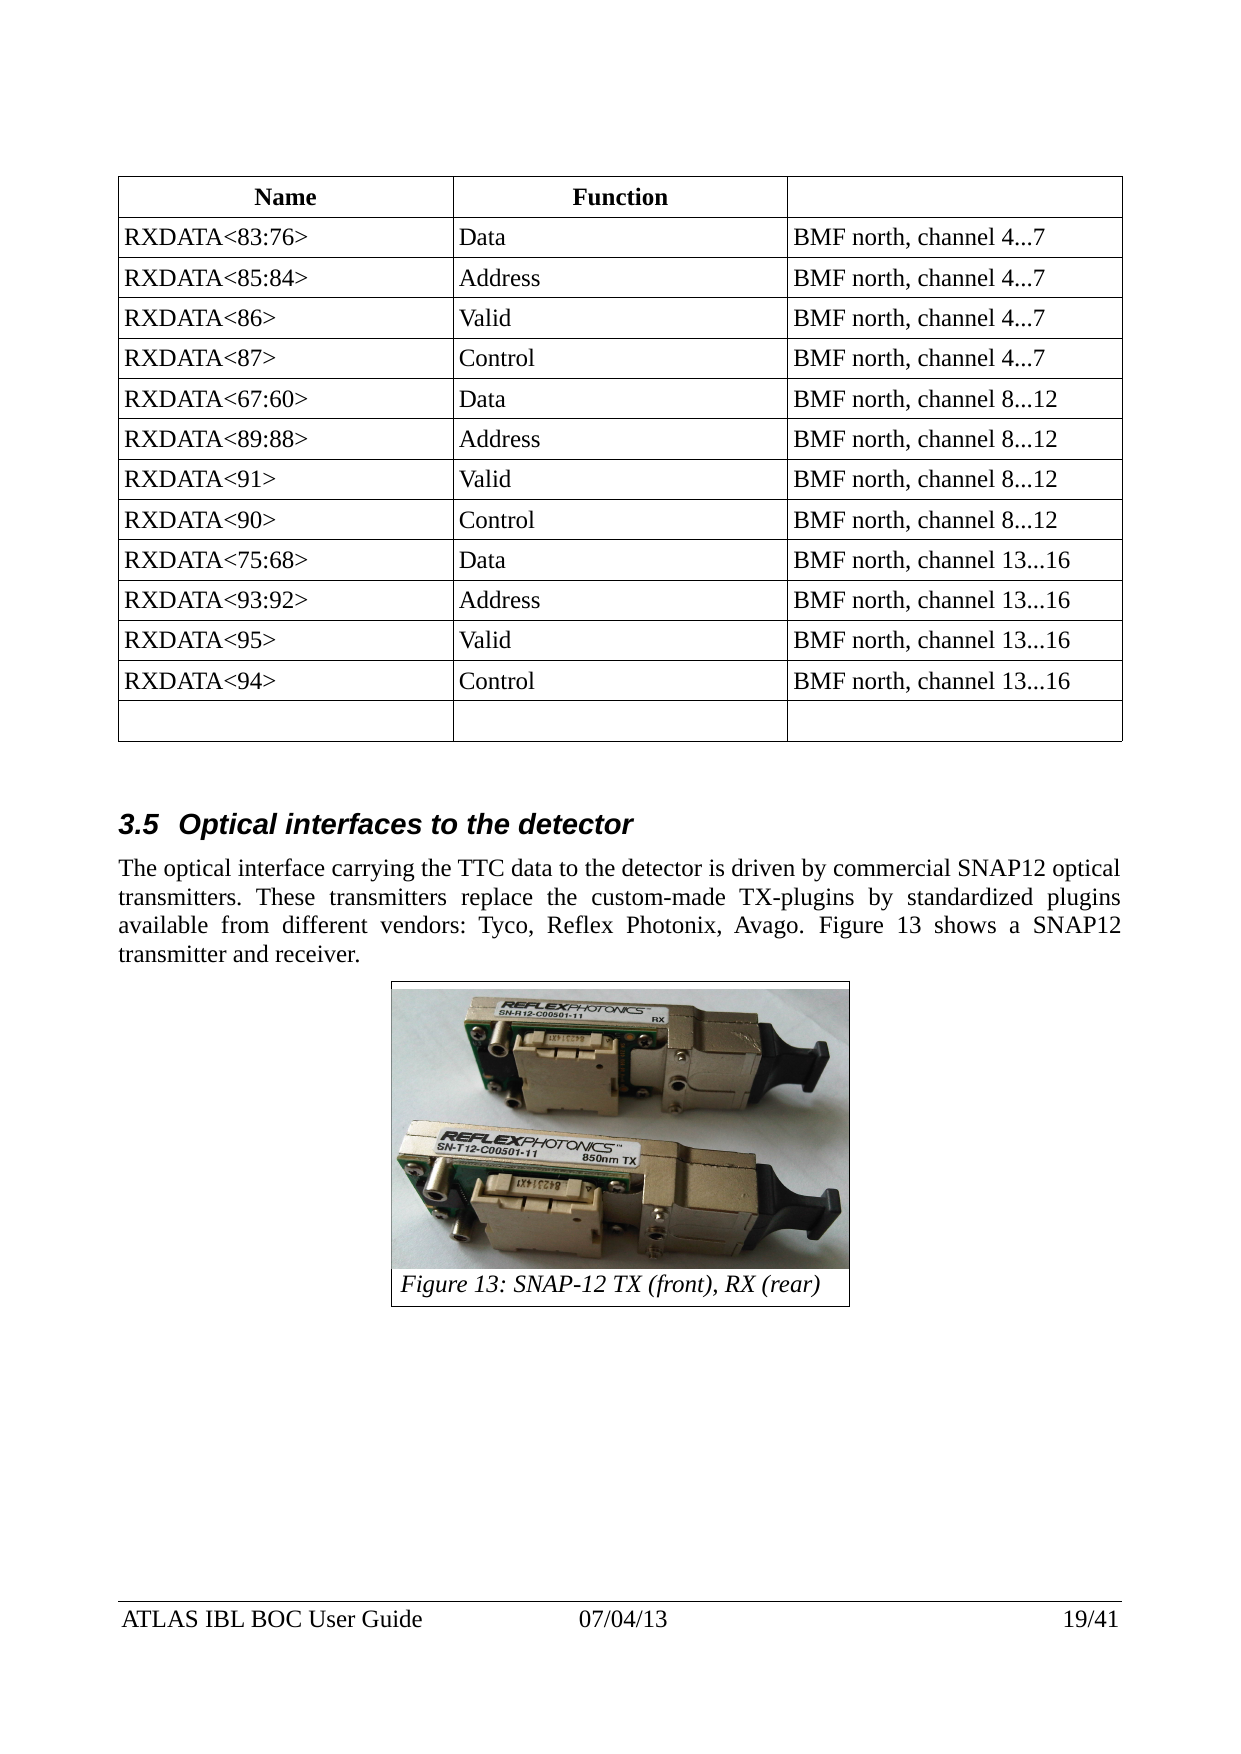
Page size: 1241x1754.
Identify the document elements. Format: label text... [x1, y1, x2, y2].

table_cell Valid [454, 460, 787, 499]
subtitle Optical interfaces to the detector [118, 807, 1122, 841]
table_cell RXDATA<75:68> [119, 540, 453, 579]
table_cell BMF north, channel 4...7 [788, 218, 1122, 257]
table_cell BMF north, channel 13...16 [788, 661, 1122, 700]
text The optical interface carrying the TTC data to the detector is driven by commercial SNAP12 optical transmitters. These transmitters replace the custom-made TX-plugins by standardized plugins available from different vendors: Tyco, Reflex Photonix, Avago. Figure 13 shows a SNAP12 transmitter and receiver. [118, 853, 1122, 968]
table_cell BMF north, channel 8...12 [788, 419, 1122, 458]
table_cell [119, 701, 453, 741]
table_header Name [119, 177, 453, 217]
table_cell BMF north, channel 8...12 [788, 500, 1122, 539]
table_cell RXDATA<87> [119, 339, 453, 378]
table_cell BMF north, channel 4...7 [788, 339, 1122, 378]
table_cell RXDATA<90> [119, 500, 453, 539]
table_cell Data [454, 218, 787, 257]
table_cell BMF north, channel 4...7 [788, 298, 1122, 338]
table_cell [788, 701, 1122, 741]
table_cell Valid [454, 298, 787, 338]
table_cell Data [454, 540, 787, 579]
table_cell BMF north, channel 8...12 [788, 379, 1122, 418]
table_cell RXDATA<83:76> [119, 218, 453, 257]
table_cell Address [454, 581, 787, 620]
table_cell RXDATA<91> [119, 460, 453, 499]
table_cell BMF north, channel 8...12 [788, 460, 1122, 499]
table_cell Address [454, 258, 787, 297]
table_cell RXDATA<95> [119, 621, 453, 660]
table_cell RXDATA<89:88> [119, 419, 453, 458]
table_cell BMF north, channel 13...16 [788, 581, 1122, 620]
table_cell RXDATA<85:84> [119, 258, 453, 297]
table_cell Control [454, 500, 787, 539]
table_cell [454, 701, 787, 741]
table_cell BMF north, channel 4...7 [788, 258, 1122, 297]
table_cell RXDATA<86> [119, 298, 453, 338]
table_cell Valid [454, 621, 787, 660]
table_cell Control [454, 339, 787, 378]
table_cell RXDATA<67:60> [119, 379, 453, 418]
table_cell BMF north, channel 13...16 [788, 621, 1122, 660]
table_cell BMF north, channel 13...16 [788, 540, 1122, 579]
table_cell RXDATA<93:92> [119, 581, 453, 620]
table_cell Control [454, 661, 787, 700]
table_cell RXDATA<94> [119, 661, 453, 700]
text Figure 13: SNAP-12 TX (front), RX (rear) [400, 1269, 840, 1298]
table_cell Address [454, 419, 787, 458]
picture [391, 989, 849, 1269]
table_cell Data [454, 379, 787, 418]
table_header Function [454, 177, 787, 217]
table_header [788, 177, 1122, 217]
